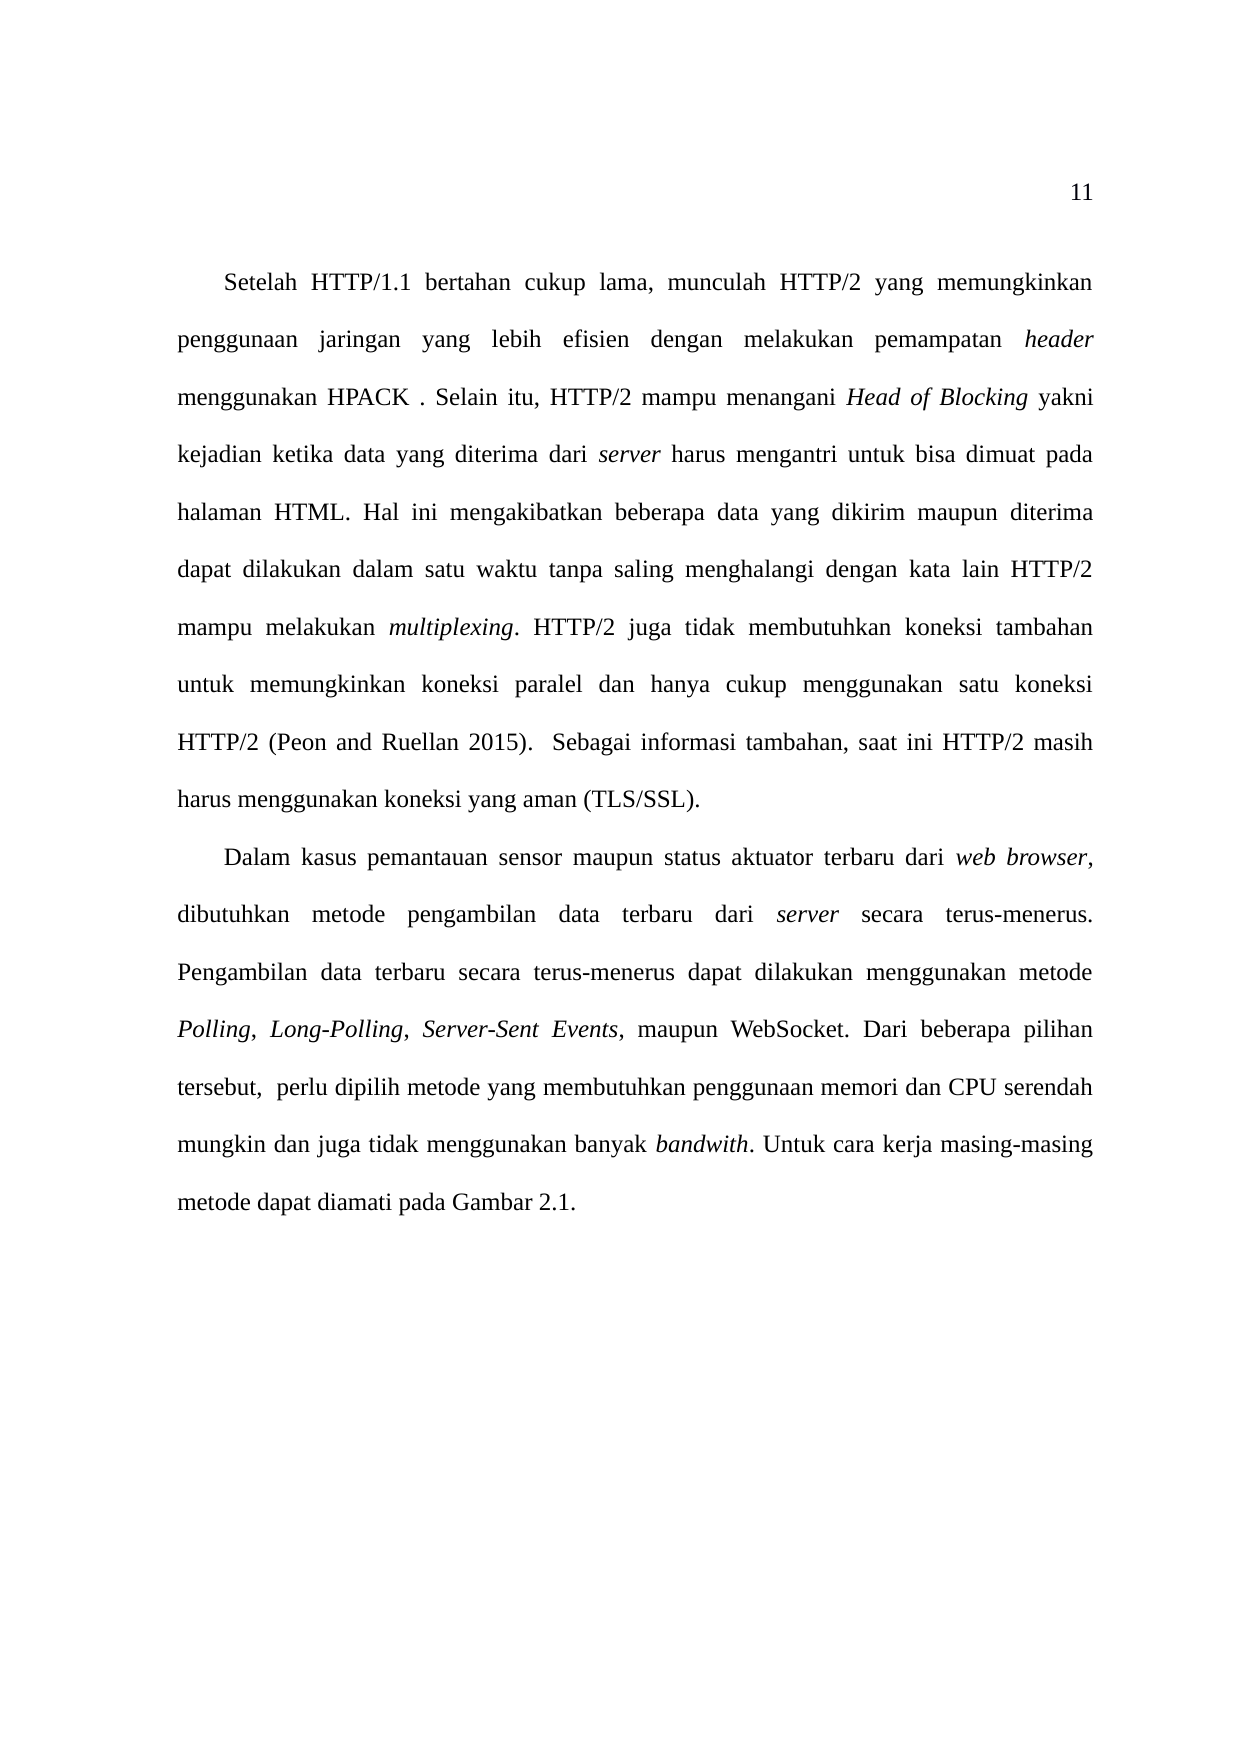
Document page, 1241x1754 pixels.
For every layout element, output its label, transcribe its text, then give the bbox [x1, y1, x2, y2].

text Setelah HTTP/1.1 bertahan cukup lama, munculah HTTP/2 yang memungkinkan penggunaan jaringan yang lebih efisien dengan melakukan pemampatan header menggunakan HPACK . Selain itu, HTTP/2 mampu menangani Head of Blocking yakni kejadian ketika data yang diterima dari server harus mengantri untuk bisa dimuat pada halaman HTML. Hal ini mengakibatkan beberapa data yang dikirim maupun diterima dapat dilakukan dalam satu waktu tanpa saling menghalangi dengan kata lain HTTP/2 mampu melakukan multiplexing. HTTP/2 juga tidak membutuhkan koneksi tambahan untuk memungkinkan koneksi paralel dan hanya cukup menggunakan satu koneksi HTTP/2 (Peon and Ruellan 2015)⁠. Sebagai informasi tambahan, saat ini HTTP/2 masih harus menggunakan koneksi yang aman (TLS/SSL). [177, 267, 1093, 813]
text Dalam kasus pemantauan sensor maupun status aktuator terbaru dari web browser, dibutuhkan metode pengambilan data terbaru dari server secara terus-menerus. Pengambilan data terbaru secara terus-menerus dapat dilakukan menggunakan metode Polling, Long-Polling, Server-Sent Events, maupun WebSocket. Dari beberapa pilihan tersebut, perlu dipilih metode yang membutuhkan penggunaan memori dan CPU serendah mungkin dan juga tidak menggunakan banyak bandwith. Untuk cara kerja masing-masing metode dapat diamati pada Gambar 2.1. [177, 842, 1093, 1216]
